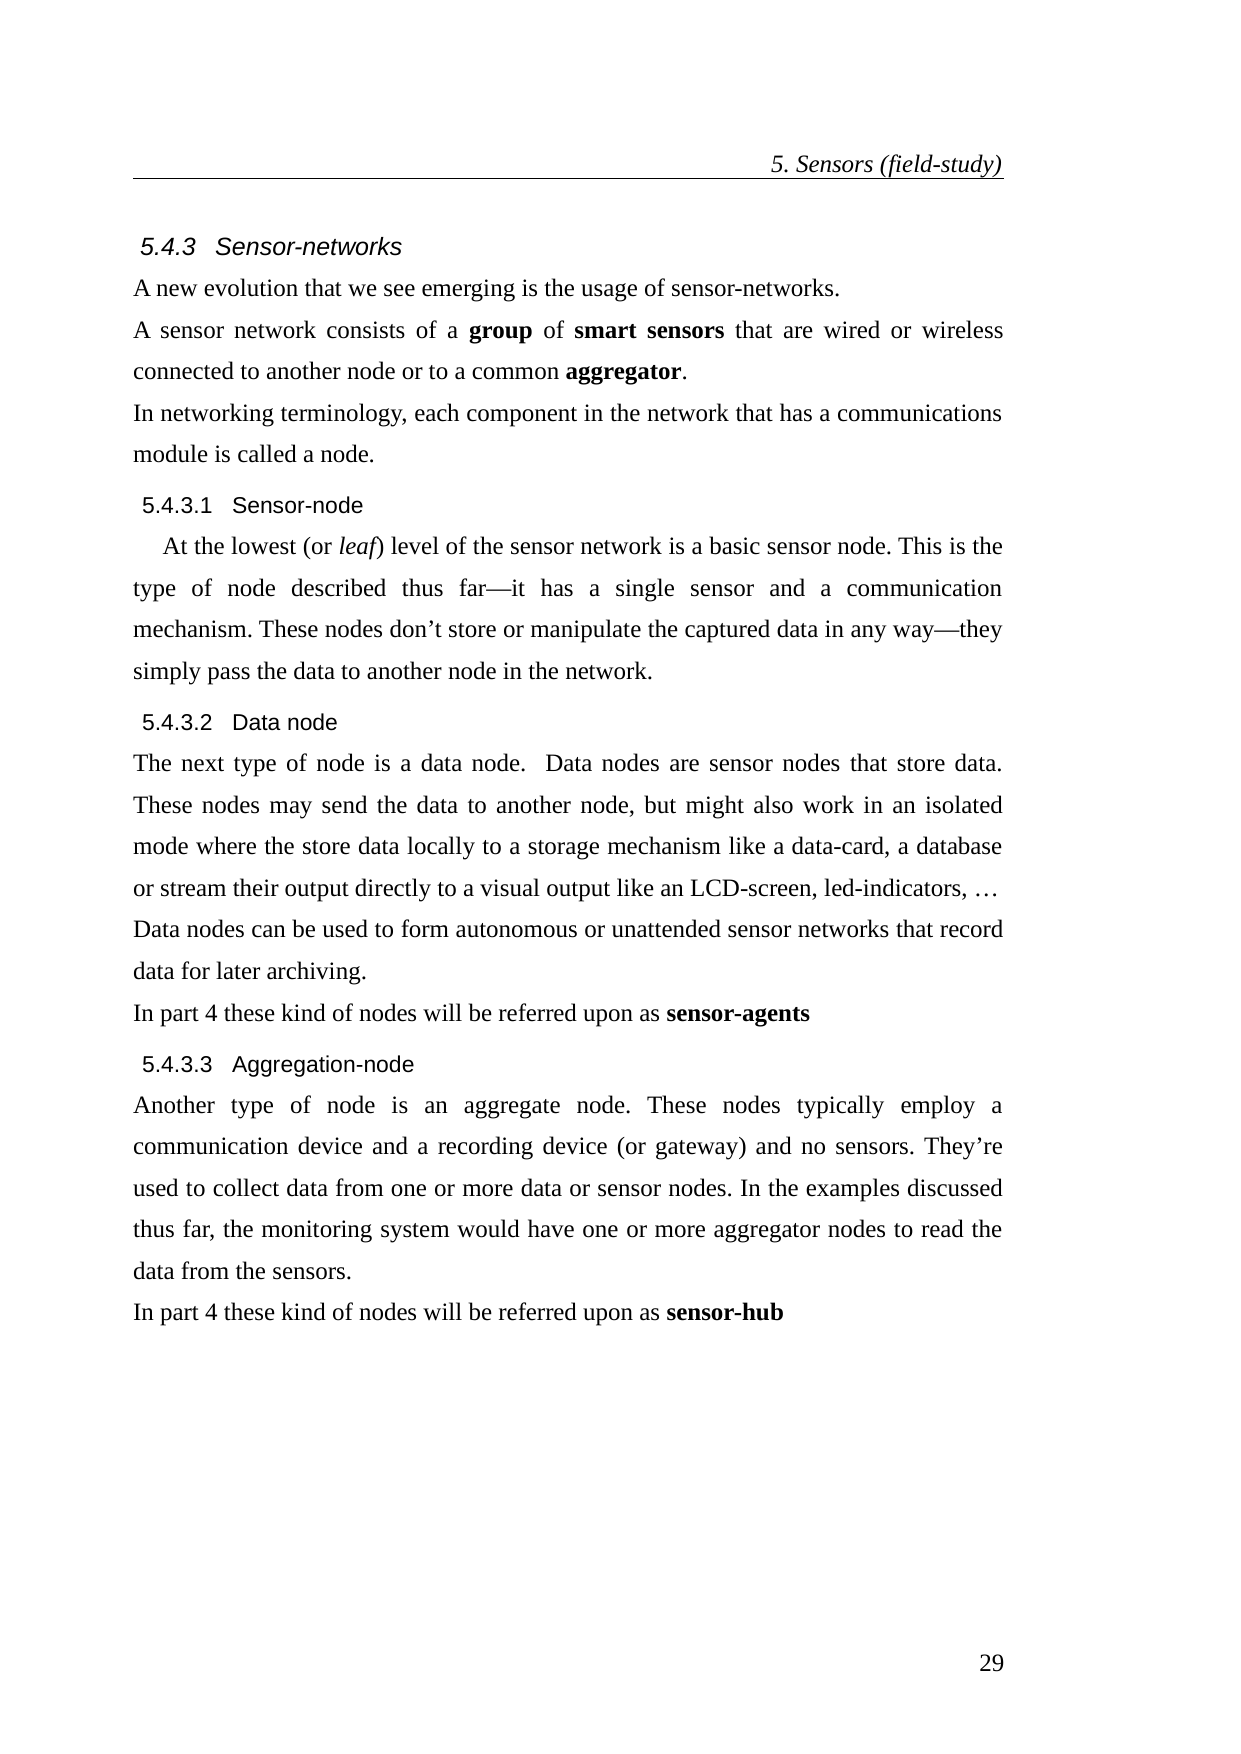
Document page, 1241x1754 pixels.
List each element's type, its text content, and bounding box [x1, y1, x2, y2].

subtitle Sensor-node [142, 493, 1004, 519]
text A new evolution that we see emerging is the usage of sensor-networks. [133, 274, 1004, 302]
text The next type of node is a data node. Data nodes are sensor nodes that store data. These nodes may send the data to another node, but might also work in an isolated mode where the store data locally to a storage mechanism like a data-card, a database or stream their output directly to a visual output like an LCD-screen, led-indicators, … [133, 749, 1004, 902]
text Data nodes can be used to form autonomous or unattended sensor networks that record data for later archiving. [133, 916, 1004, 985]
text At the lowest (or leaf) level of the sensor network is a basic sensor node. This is the type of node described thus far—it has a single sensor and a communication mechanism. These nodes don’t store or manipulate the captured data in any way—they simply pass the data to another node in the network. [133, 532, 1004, 685]
text A sensor network consists of a group of smart sensors that are wired or wireless connected to another node or to a common aggregator. [133, 316, 1004, 385]
subtitle Data node [142, 710, 1004, 735]
text In part 4 these kind of nodes will be referred upon as sensor-agents [133, 999, 1004, 1026]
text Another type of node is an aggregate node. These nodes typically employ a communication device and a recording device (or gateway) and no sensors. They’re used to collect data from one or more data or sensor nodes. In the examples discussed thus far, the monitoring system would have one or more aggregator nodes to read the data from the sensors. [133, 1091, 1004, 1285]
subtitle Sensor-networks [140, 232, 1004, 260]
subtitle Aggregation-node [142, 1051, 1004, 1077]
text In networking terminology, each component in the network that has a communications module is called a node. [133, 399, 1004, 468]
text In part 4 these kind of nodes will be referred upon as sensor-hub [133, 1298, 1004, 1326]
